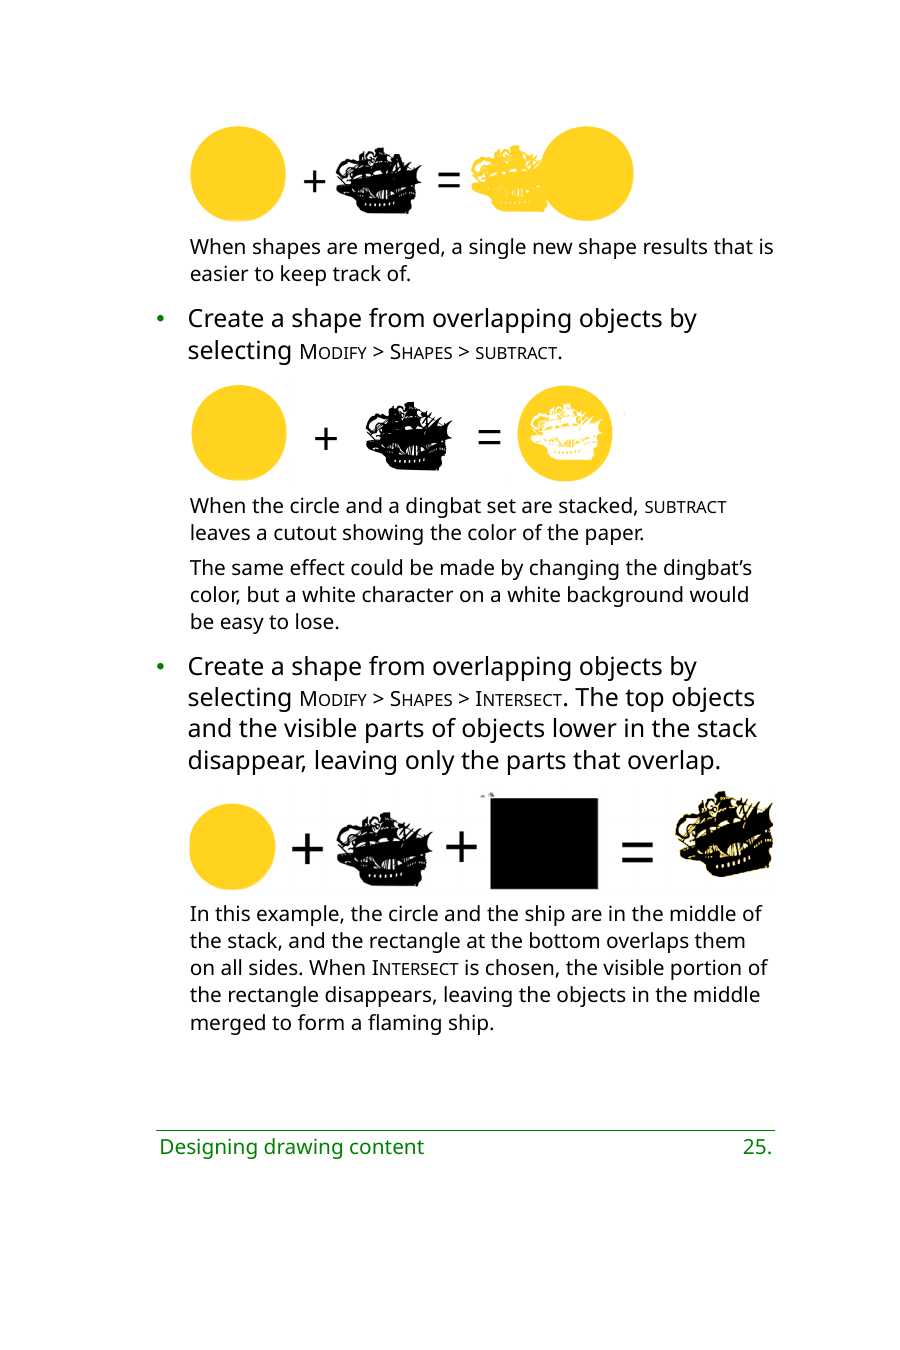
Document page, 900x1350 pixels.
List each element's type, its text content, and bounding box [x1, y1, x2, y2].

table_cell In this example, the circle and the ship are in the middle of the stack, and the rectangle at the bottom overlaps them on all sides. When Intersect is chosen, the visible portion of the rectangle disappears, leaving the objects in the middle merged to form a flaming ship. [190, 892, 775, 1035]
picture [189, 791, 773, 890]
list Create a shape from overlapping objects by selecting Modify > Shapes > subtract. [156, 303, 775, 365]
table_cell When the circle and a dingbat set are stacked, subtract leaves a cutout showing the color of the paper. The same effect could be made by changing the dingbat’s color, but a white character on a white background would be easy to lose. [190, 484, 775, 635]
picture [189, 381, 633, 482]
table_header [190, 125, 775, 225]
list Create a shape from overlapping objects by selecting Modify > Shapes > Intersect. The top objects and the visible parts of objects lower in the stack disappear, leaving only the parts that overlap. [156, 650, 775, 775]
picture [189, 125, 634, 223]
table_cell When shapes are merged, a single new shape results that is easier to keep track of. [190, 225, 775, 287]
table_header [190, 381, 775, 483]
